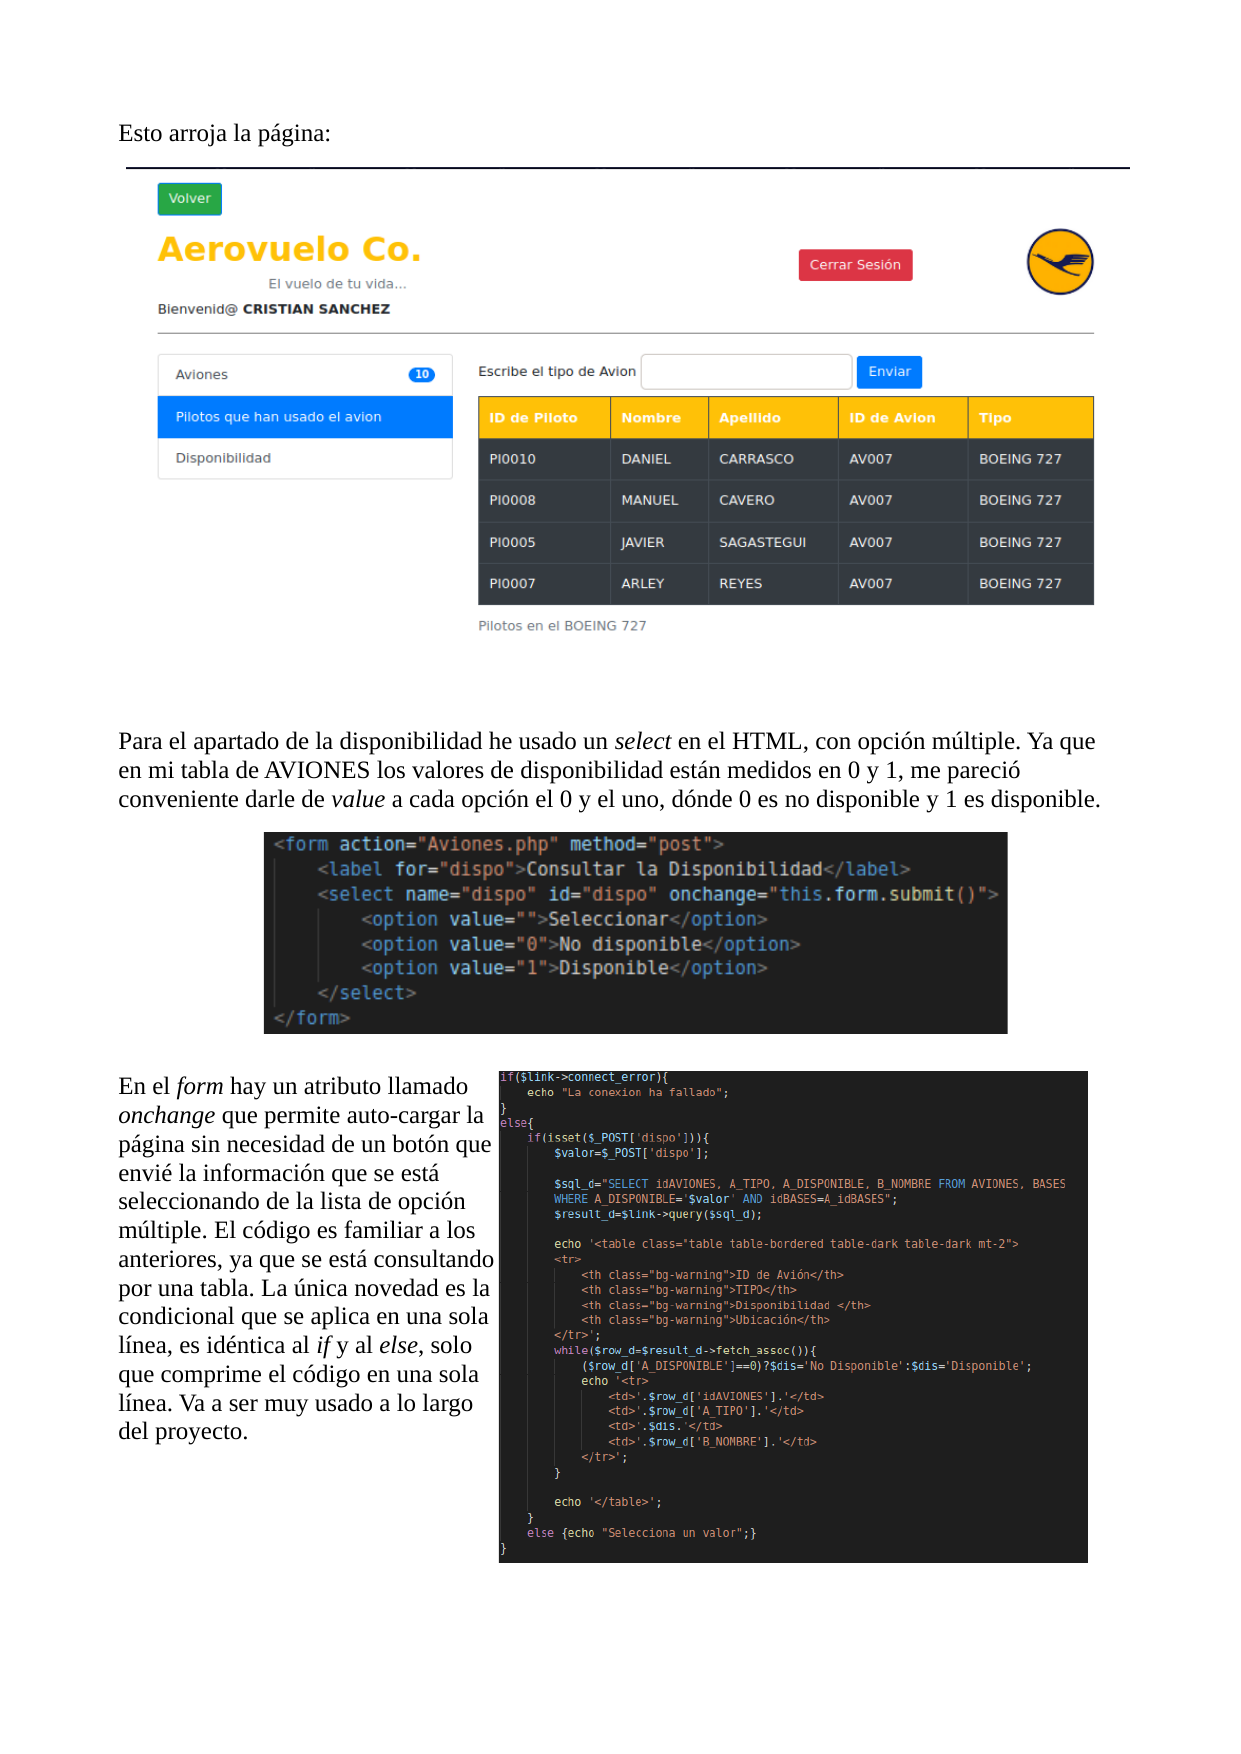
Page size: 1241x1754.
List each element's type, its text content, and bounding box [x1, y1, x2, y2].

picture [498, 1071, 1088, 1563]
text [1088, 1071, 1122, 1445]
text Para el apartado de la disponibilidad he usado un select en el HTML, con opción múltiple. Ya que en mi tabla de AVIONES los valores de disponibilidad están medidos en 0 y 1, me pareció conveniente darle de value a cada opción el 0 y el uno, dónde 0 es no disponible y 1 es disponible. [118, 726, 1122, 813]
picture [126, 167, 1130, 698]
picture [263, 832, 1008, 1034]
text Esto arroja la página: [118, 118, 1122, 147]
text En el form hay un atributo llamado onchange que permite auto-cargar la página sin necesidad de un botón que envié la información que se está seleccionando de la lista de opción múltiple. El código es familiar a los anteriores, ya que se está consultando por una tabla. La única novedad es la condicional que se aplica en una sola línea, es idéntica al if y al else, solo que comprime el código en una sola línea. Va a ser muy usado a lo largo del proyecto. [118, 1071, 498, 1445]
